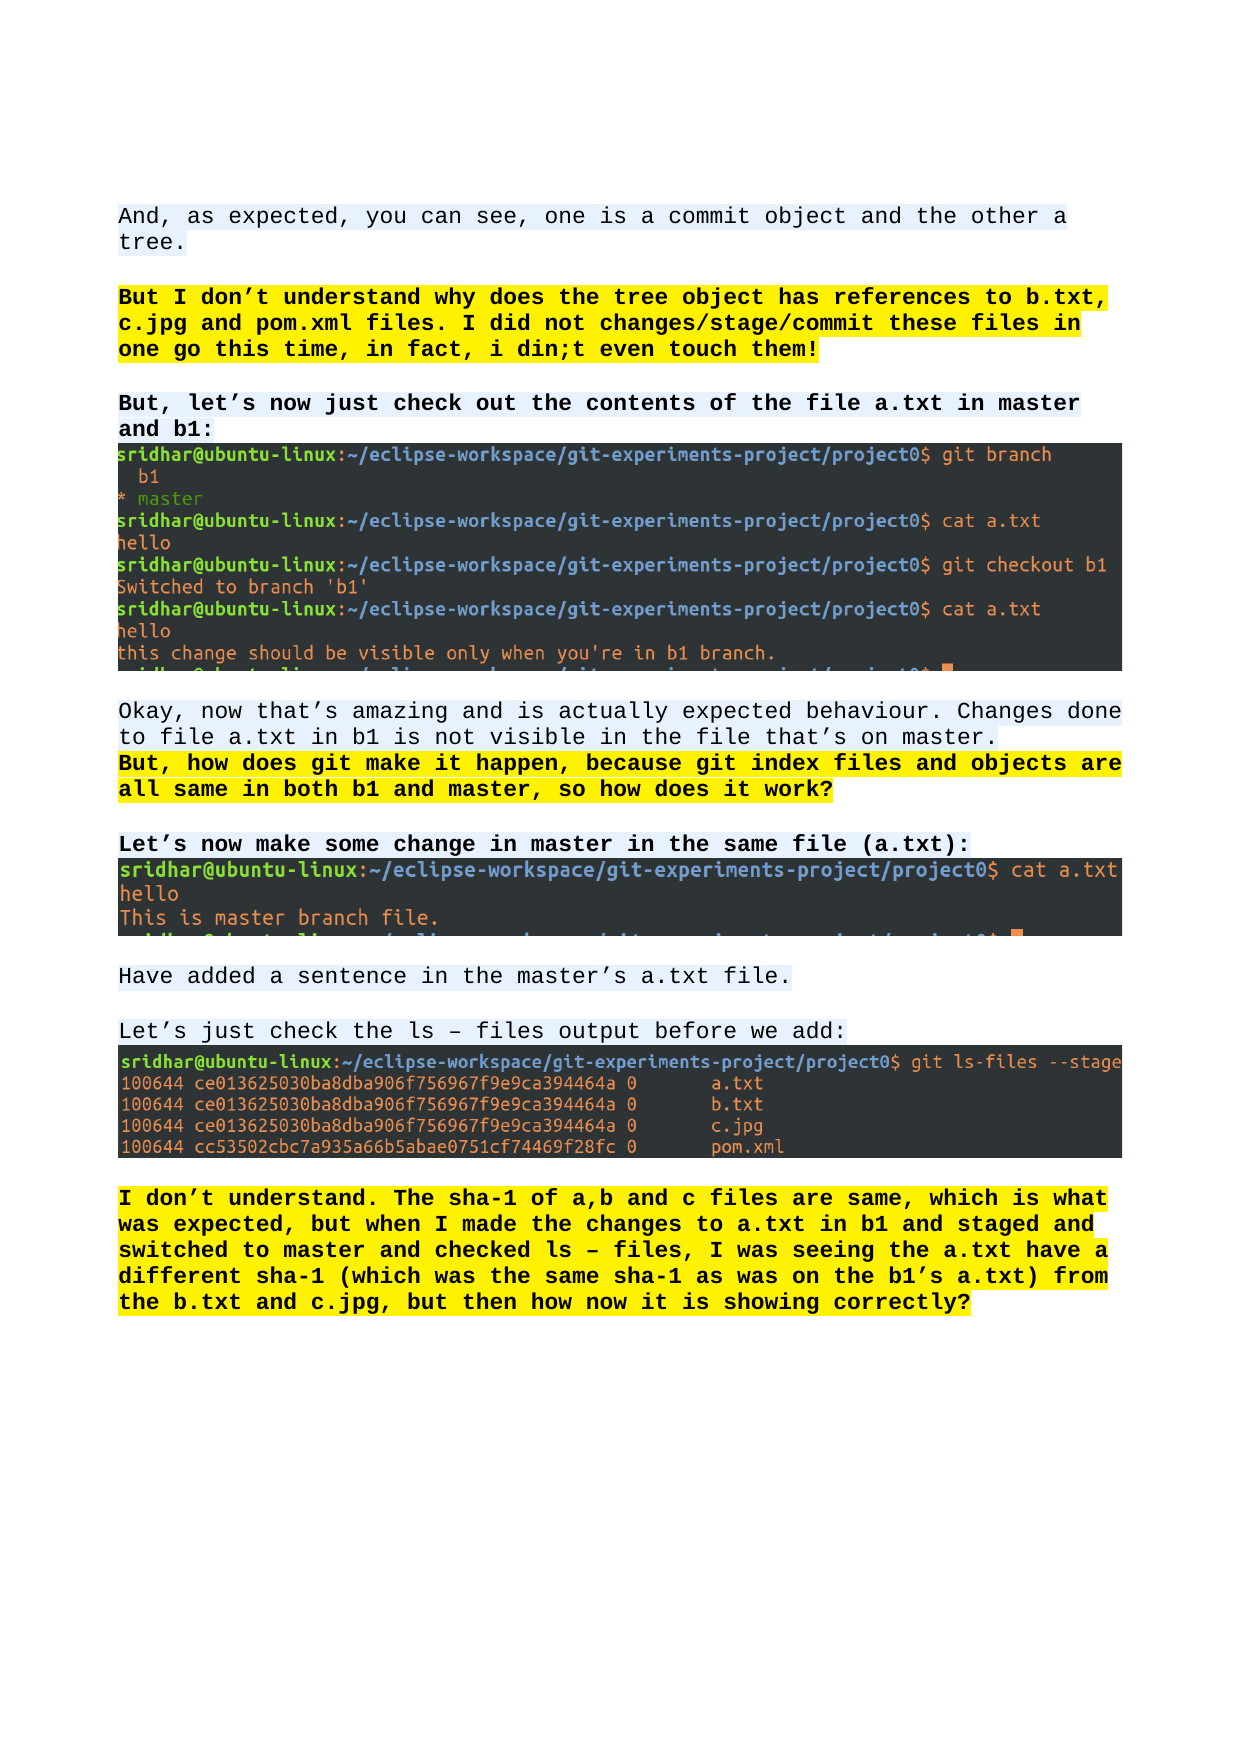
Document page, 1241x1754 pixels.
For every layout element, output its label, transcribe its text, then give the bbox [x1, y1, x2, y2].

picture [118, 858, 1123, 936]
picture [118, 443, 1123, 671]
text But, let’s now just check out the contents of the file a.txt in master and b1: [118, 392, 1122, 443]
text Have added a sentence in the master’s a.txt file. [118, 964, 1122, 991]
text And, as expected, you can see, one is a commit object and the other a tree. [118, 204, 1122, 256]
text But, how does git make it happen, because git index files and objects are all same in both b1 and master, so how does it work? [118, 751, 1122, 803]
text Let’s just check the ls – files output before we add: [118, 1019, 1122, 1045]
text I don’t understand. The sha-1 of a,b and c files are same, which is what was expected, but when I made the changes to a.txt in b1 and staged and switched to master and checked ls – files, I was seeing the a.txt have a different sha-1 (which was the same sha-1 as was on the b1’s a.txt) from the b.txt and c.jpg, but then how now it is showing correctly? [118, 1186, 1122, 1316]
text Okay, now that’s amazing and is actually expected behaviour. Changes done to file a.txt in b1 is not visible in the file that’s on master. [118, 699, 1122, 751]
text But I don’t understand why does the tree object has references to b.txt, c.jpg and pom.xml files. I did not changes/stage/commit these files in one go this time, in fact, i din;t even touch them! [118, 285, 1122, 363]
picture [118, 1045, 1123, 1158]
text Let’s now make some change in master in the same file (a.txt): [118, 832, 1122, 858]
